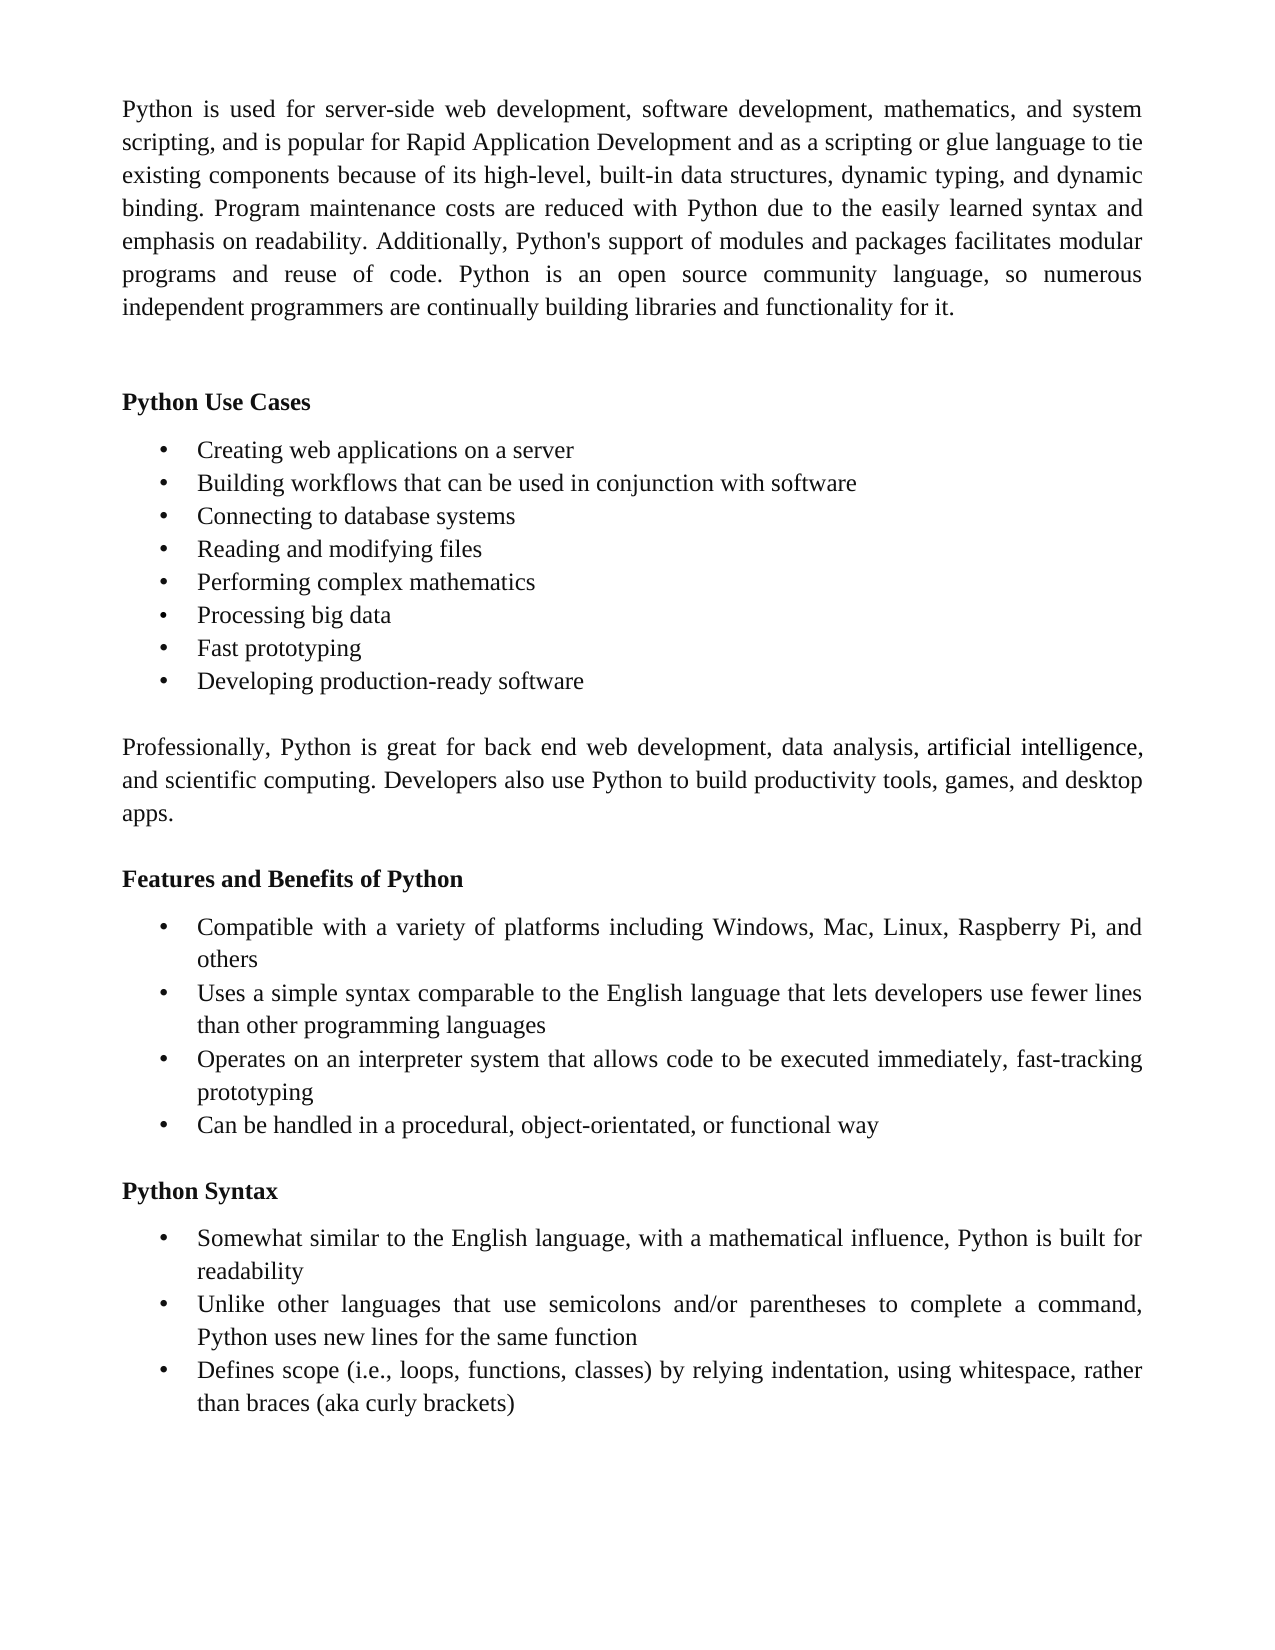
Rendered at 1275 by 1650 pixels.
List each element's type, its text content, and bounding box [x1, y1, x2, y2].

list Operates on an interpreter system that allows code to be executed immediately, fast-tracking prototyping [159, 1044, 1144, 1105]
list Unlike other languages that use semicolons and/or parentheses to complete a command, Python uses new lines for the same function [159, 1289, 1144, 1351]
text Professionally, Python is great for back end web development, data analysis, artificial intelligence, and scientific computing. Developers also use Python to build productivity tools, games, and desktop apps. Features and Benefits of Python [122, 699, 1144, 893]
list Uses a simple syntax comparable to the English language that lets developers use fewer lines than other programming languages [159, 978, 1144, 1039]
list Somewhat similar to the English language, with a mathematical influence, Python is built for readability [159, 1223, 1144, 1285]
text Python is used for server-side web development, software development, mathematics, and system scripting, and is popular for Rapid Application Development and as a scripting or glue language to tie existing components because of its high-level, built-in data structures, dynamic typing, and dynamic binding. Program maintenance costs are reduced with Python due to the easily learned syntax and emphasis on readability. Additionally, Python's support of modules and packages facilitates modular programs and reuse of code. Python is an open source community language, so numerous independent programmers are continually building libraries and functionality for it. [122, 94, 1144, 321]
list Fast prototyping [159, 633, 1144, 662]
list Creating web applications on a server [159, 435, 1144, 463]
list Building workflows that can be used in conjunction with software [159, 468, 1144, 496]
text Python Syntax [122, 1143, 1144, 1204]
list Reading and modifying files [159, 534, 1144, 562]
list Processing big data [159, 600, 1144, 628]
list Performing complex mathematics [159, 567, 1144, 596]
list Connecting to database systems [159, 501, 1144, 529]
text Python Use Cases [122, 387, 1144, 416]
list Defines scope (i.e., loops, functions, classes) by relying indentation, using whitespace, rather than braces (aka curly brackets) [159, 1355, 1144, 1417]
list Developing production-ready software [159, 666, 1144, 694]
list Compatible with a variety of platforms including Windows, Mac, Linux, Raspberry Pi, and others [159, 912, 1144, 973]
list Can be handled in a procedural, object-orientated, or functional way [159, 1110, 1144, 1138]
